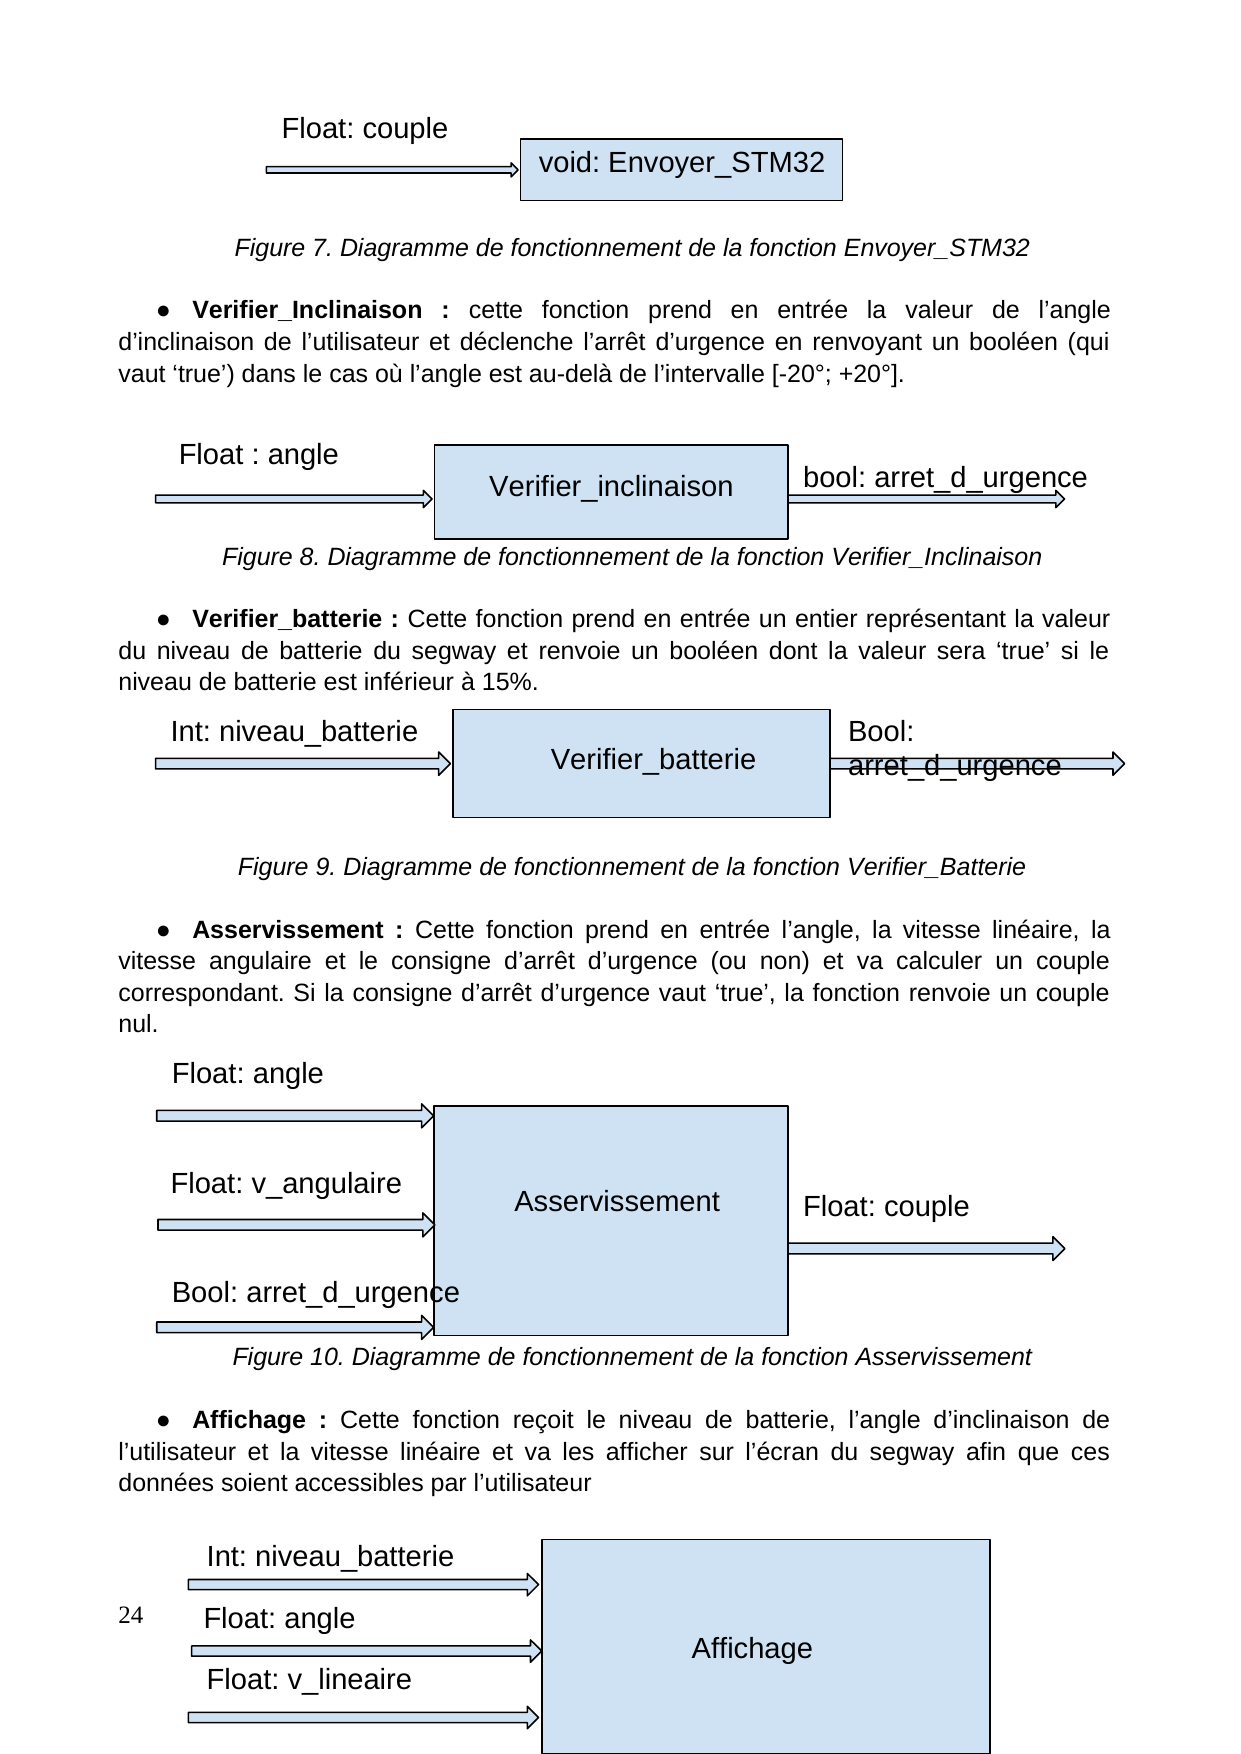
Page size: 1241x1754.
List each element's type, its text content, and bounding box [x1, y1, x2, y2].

list Verifier_batterie : Cette fonction prend en entrée un entier représentant la valeur du niveau de batterie du segway et renvoie un booléen dont la valeur sera ‘true’ si le niveau de batterie est inférieur à 15%. [118, 604, 1112, 696]
list Asservissement : Cette fonction prend en entrée l’angle, la vitesse linéaire, la vitesse angulaire et le consigne d’arrêt d’urgence (ou non) et va calculer un couple correspondant. Si la consigne d’arrêt d’urgence vaut ‘true’, la fonction renvoie un couple nul. [118, 914, 1112, 1038]
text Figure 9. Diagramme de fonctionnement de la fonction Verifier_Batterie [118, 852, 1112, 881]
list Verifier_Inclinaison : cette fonction prend en entrée la valeur de l’angle d’inclinaison de l’utilisateur et déclenche l’arrêt d’urgence en renvoyant un booléen (qui vaut ‘true’) dans le cas où l’angle est au-delà de l’intervalle [-20°; +20°]. [118, 295, 1112, 387]
list Affichage : Cette fonction reçoit le niveau de batterie, l’angle d’inclinaison de l’utilisateur et la vitesse linéaire et va les afficher sur l’écran du segway afin que ces données soient accessibles par l’utilisateur [118, 1405, 1112, 1497]
text Figure 8. Diagramme de fonctionnement de la fonction Verifier_Inclinaison [118, 542, 1112, 570]
text Figure 7. Diagramme de fonctionnement de la fonction Envoyer_STM32 [118, 232, 1112, 261]
text Figure 10. Diagramme de fonctionnement de la fonction Asservissement [118, 1342, 1112, 1371]
